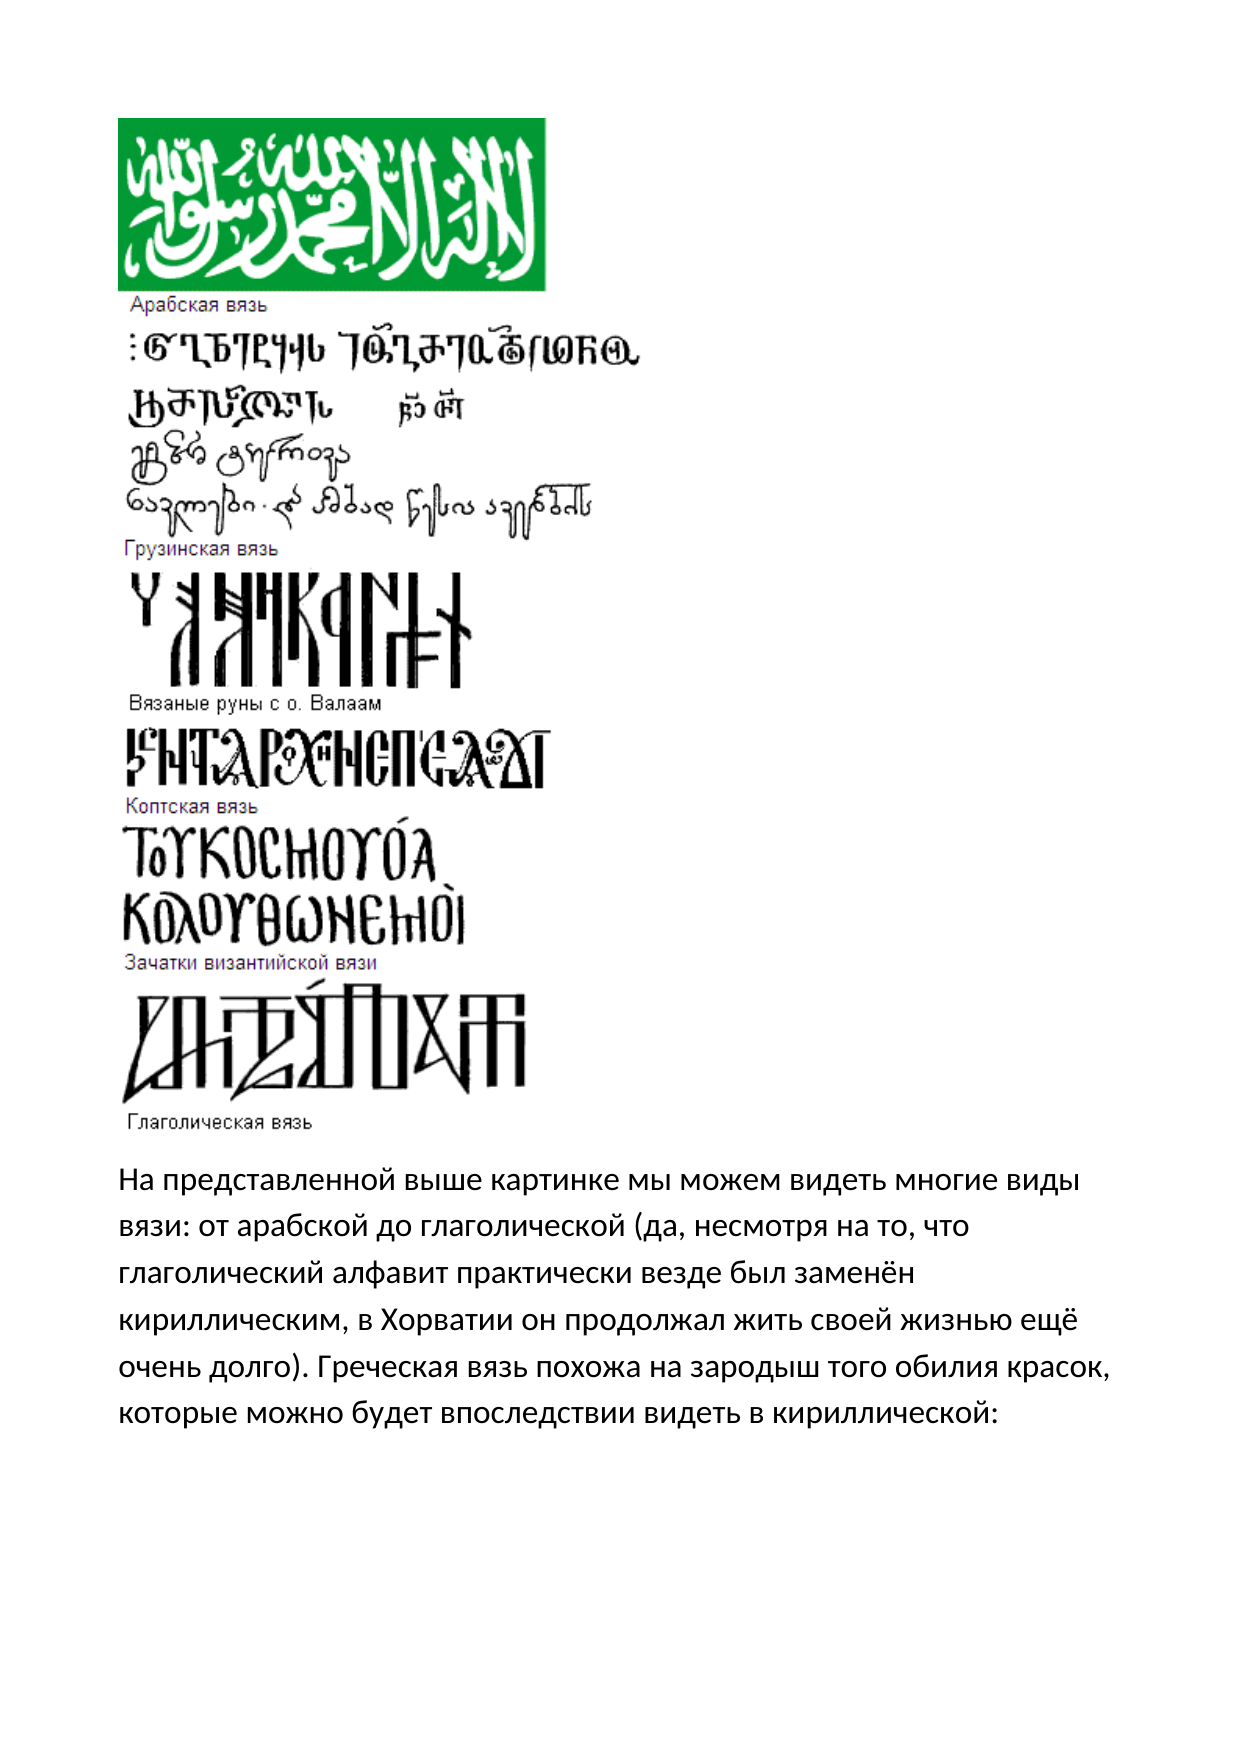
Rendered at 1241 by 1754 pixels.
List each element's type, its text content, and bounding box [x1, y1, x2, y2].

text На представленной выше картинке мы можем видеть многие виды вязи: от арабской до глаголической (да, несмотря на то, что глаголический алфавит практически везде был заменён кириллическим, в Хорватии он продолжал жить своей жизнью ещё очень долго). Греческая вязь похожа на зародыш того обилия красок, которые можно будет впоследствии видеть в кириллической: [118, 1158, 1122, 1432]
